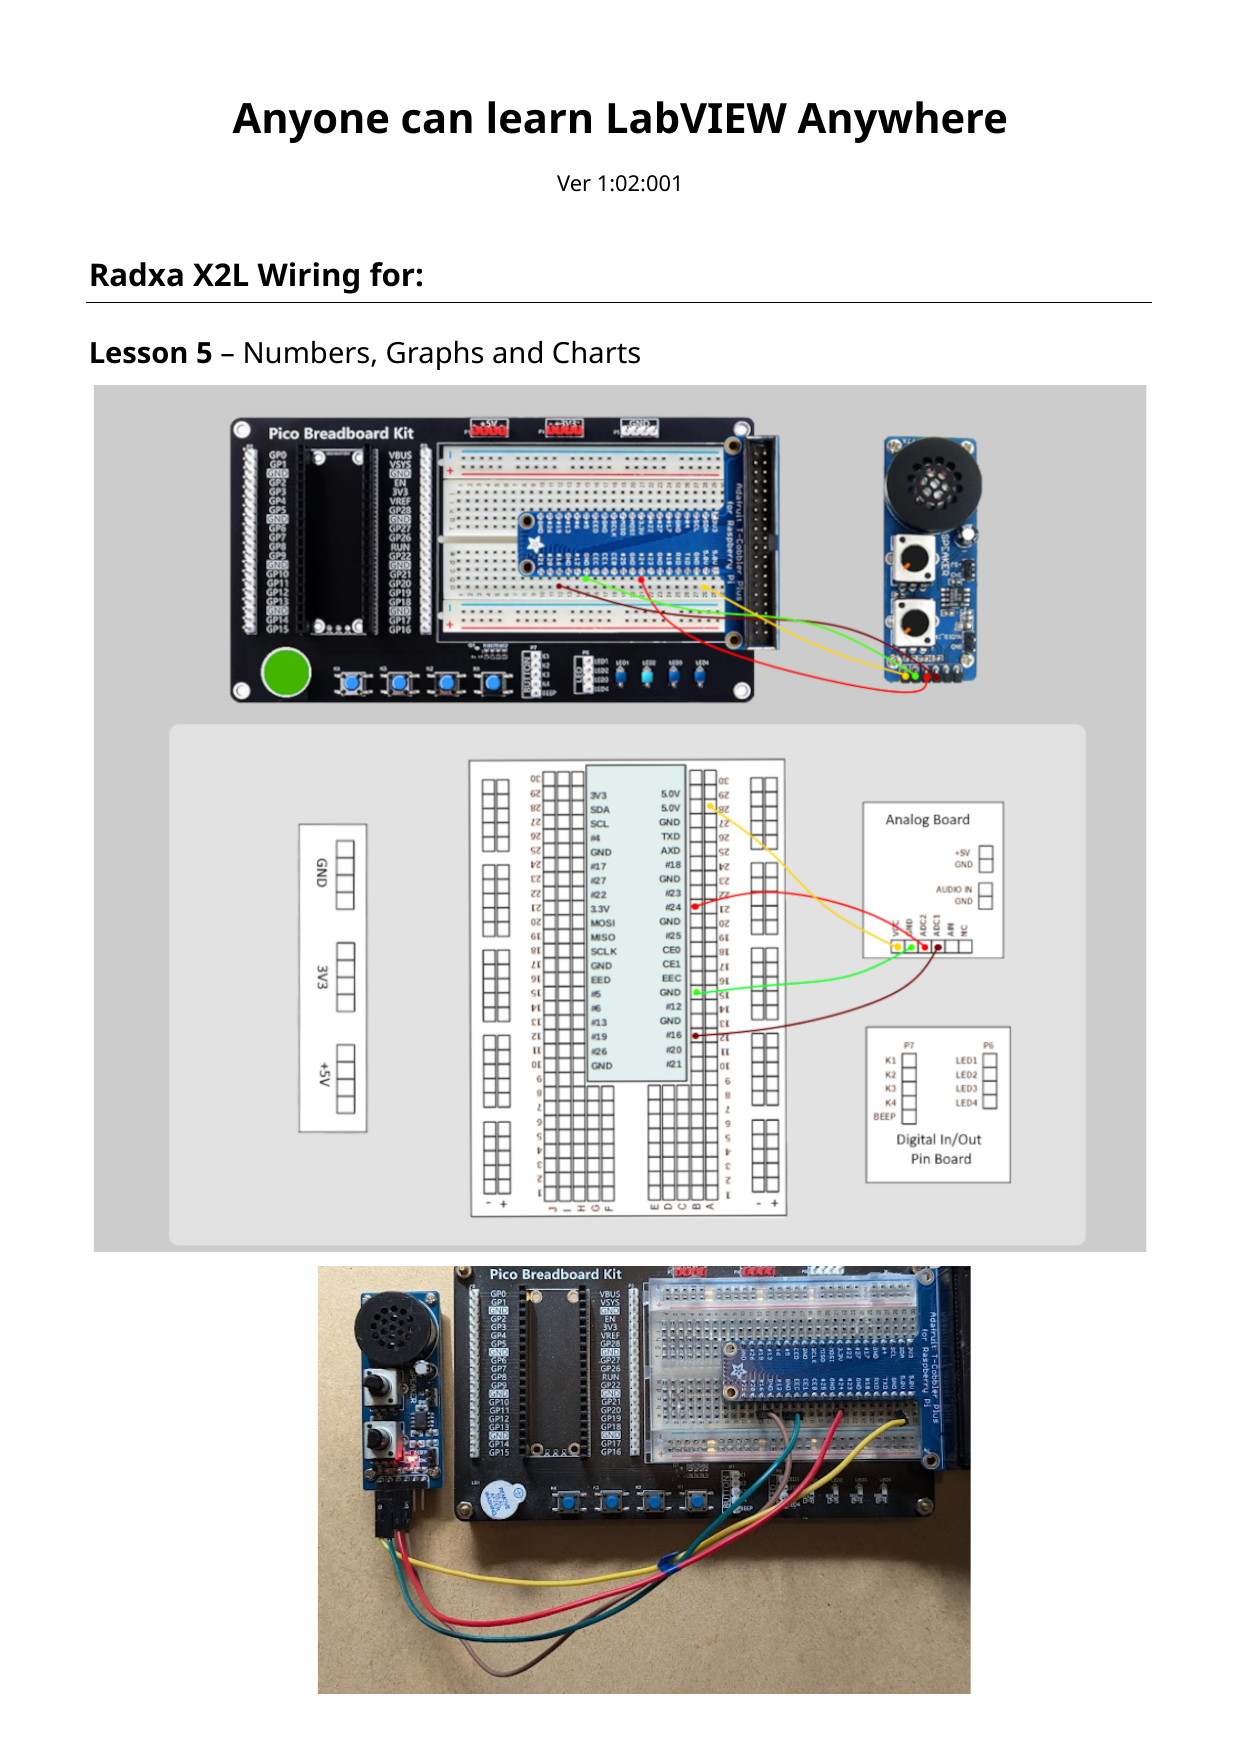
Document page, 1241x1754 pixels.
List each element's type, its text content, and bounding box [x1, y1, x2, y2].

subtitle Radxa X2L Wiring for: [88, 253, 1152, 295]
subtitle Lesson 5 – Numbers, Graphs and Charts [88, 333, 1152, 372]
picture [93, 385, 1147, 1252]
picture [317, 1266, 971, 1694]
